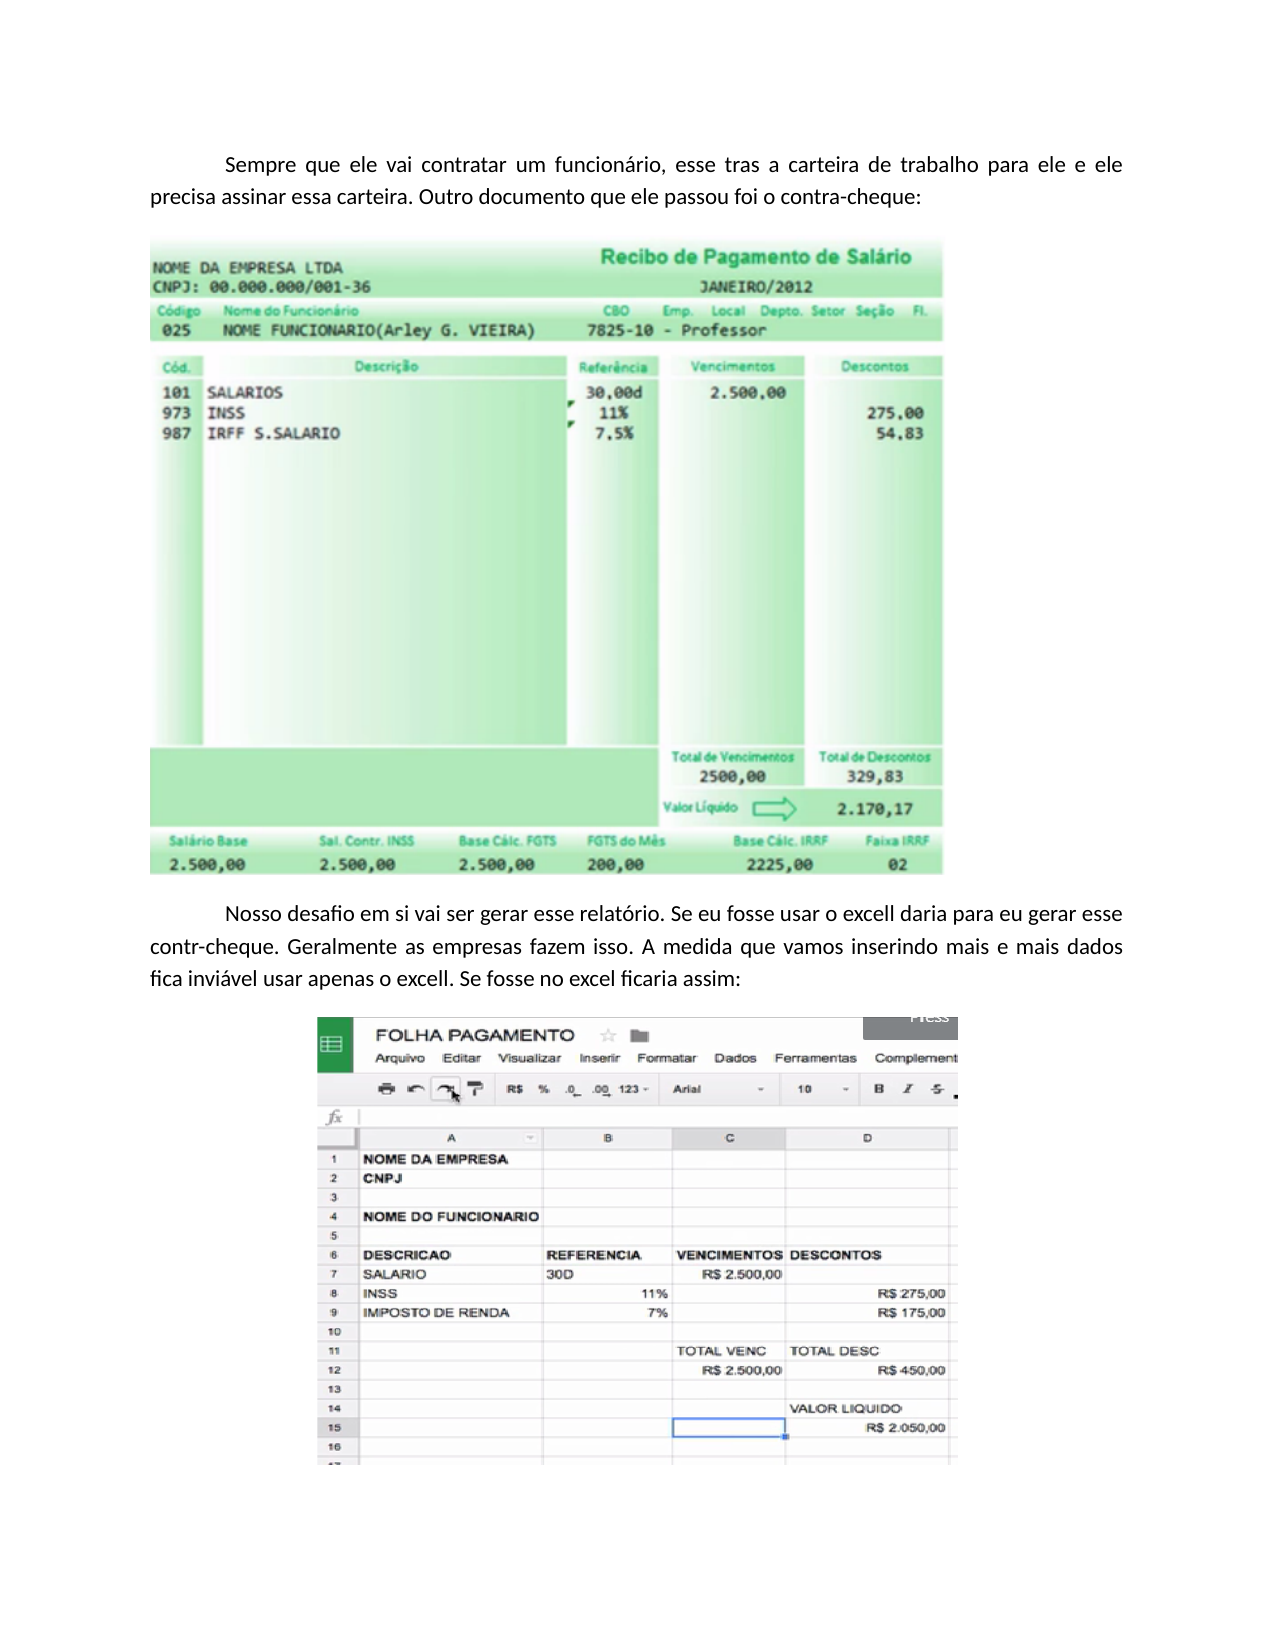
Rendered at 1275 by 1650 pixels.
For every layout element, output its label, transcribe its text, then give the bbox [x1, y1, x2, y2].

picture [317, 1017, 958, 1465]
text Nosso desafio em si vai ser gerar esse relatório. Se eu fosse usar o excell daria para eu gerar esse contr-cheque. Geralmente as empresas fazem isso. A medida que vamos inserindo mais e mais dados fica inviável usar apenas o excell. Se fosse no excel ficaria assim: [150, 899, 1125, 992]
picture [150, 235, 946, 875]
text Sempre que ele vai contratar um funcionário, esse tras a carteira de trabalho para ele e ele precisa assinar essa carteira. Outro documento que ele passou foi o contra-cheque: [150, 150, 1125, 210]
